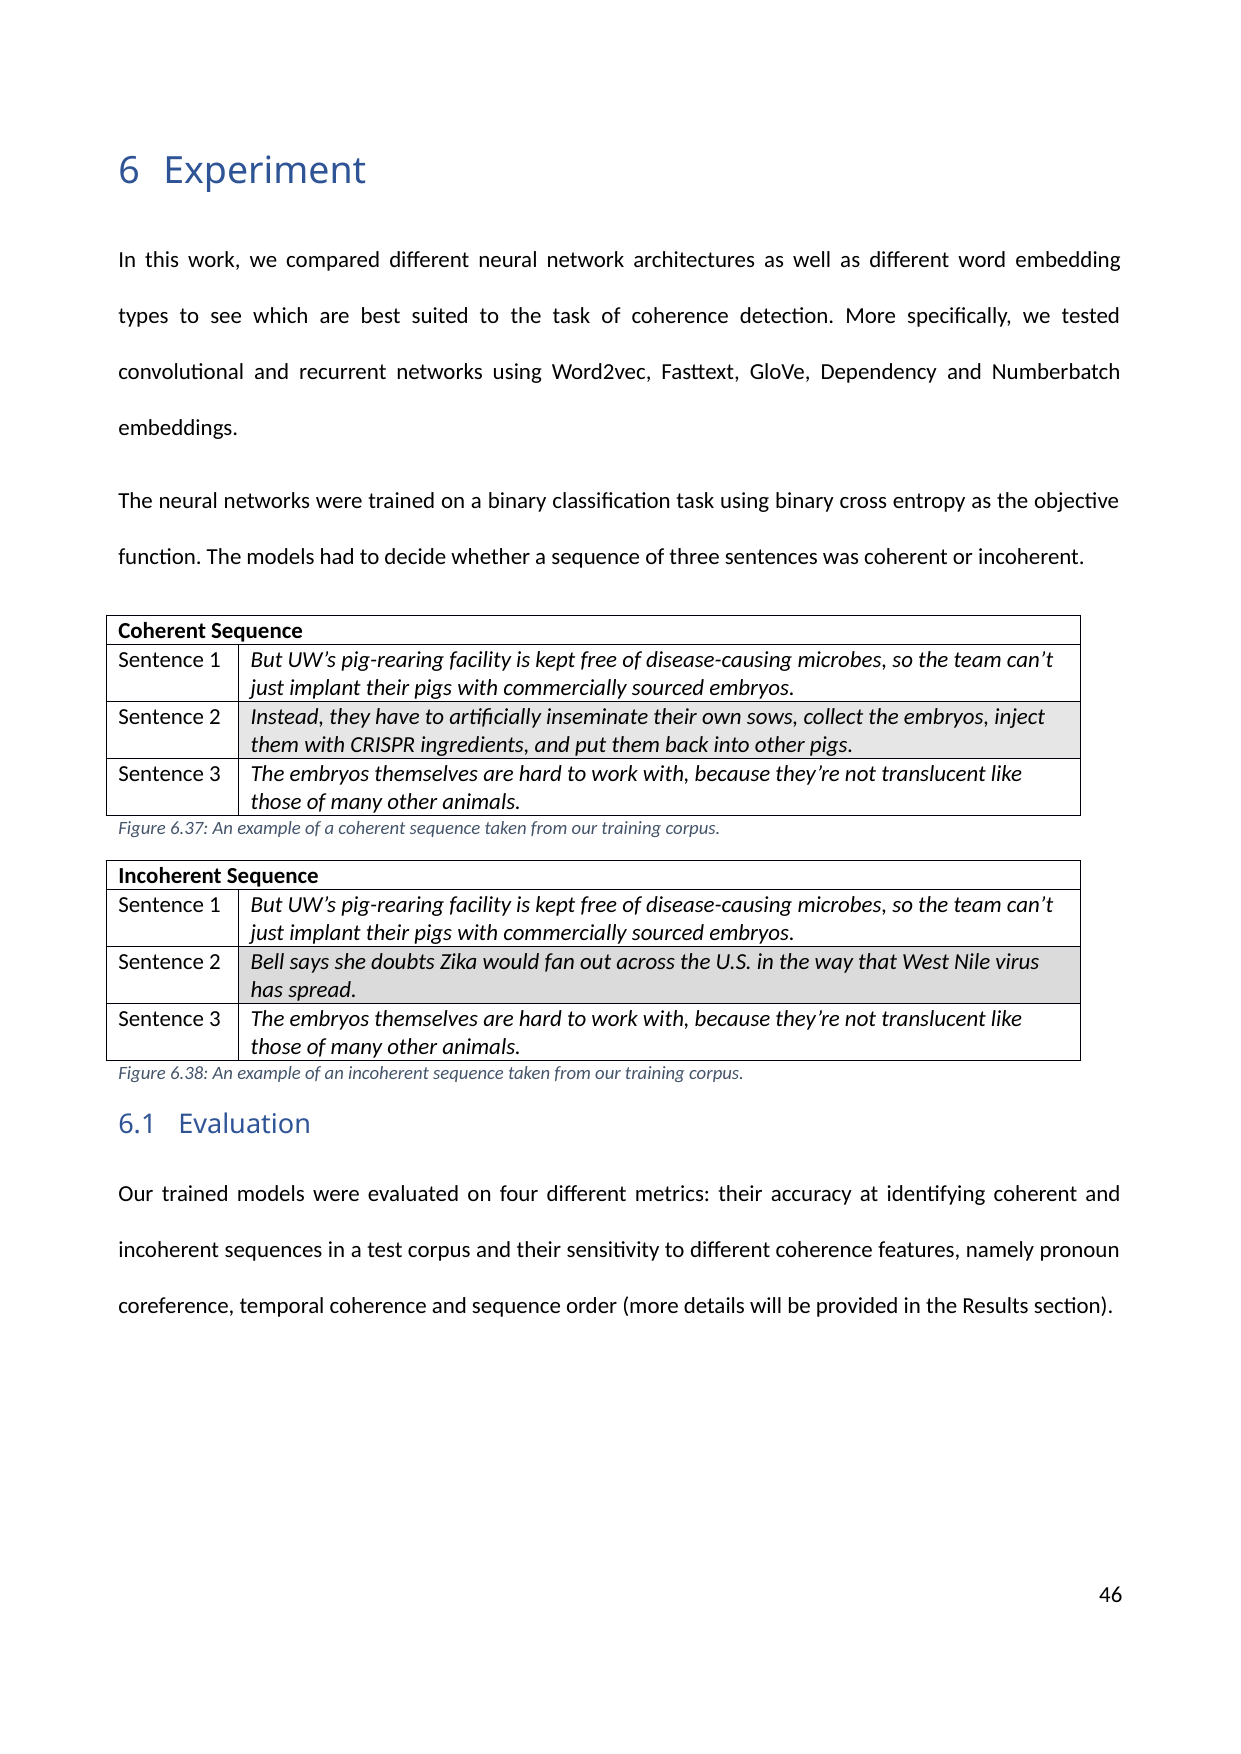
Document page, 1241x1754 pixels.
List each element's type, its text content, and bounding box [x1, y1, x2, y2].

subtitle Experiment [118, 143, 1122, 194]
text Figure 6.38: An example of an incoherent sequence taken from our training corpus. [118, 1061, 1122, 1084]
table_header Incoherent Sequence [107, 861, 1080, 889]
text Figure 6.37: An example of a coherent sequence taken from our training corpus. [118, 816, 1122, 839]
table_cell Sentence 1 [107, 890, 238, 946]
table_cell Sentence 2 [107, 702, 238, 758]
text Our trained models were evaluated on four different metrics: their accuracy at identifying coherent and incoherent sequences in a test corpus and their sensitivity to different coherence features, namely pronoun coreference, temporal coherence and sequence order (more details will be provided in the Results section). [118, 1179, 1122, 1319]
table_cell Sentence 3 [107, 759, 238, 815]
table_cell Bell says she doubts Zika would fan out across the U.S. in the way that West Nile virus has spread. [239, 947, 1080, 1003]
text The neural networks were trained on a binary classification task using binary cross entropy as the objective function. The models had to decide whether a sequence of three sentences was coherent or incoherent. [118, 486, 1122, 570]
table_cell Sentence 2 [107, 947, 238, 1003]
table_cell But UW’s pig-rearing facility is kept free of disease-causing microbes, so the team can’t just implant their pigs with commercially sourced embryos. [239, 890, 1080, 946]
table_cell But UW’s pig-rearing facility is kept free of disease-causing microbes, so the team can’t just implant their pigs with commercially sourced embryos. [239, 645, 1080, 701]
table_cell Instead, they have to artificially inseminate their own sows, collect the embryos, inject them with CRISPR ingredients, and put them back into other pigs. [239, 702, 1080, 758]
table_cell The embryos themselves are hard to work with, because they’re not translucent like those of many other animals. [239, 759, 1080, 815]
table_cell Sentence 1 [107, 645, 238, 701]
table_cell Sentence 3 [107, 1004, 238, 1060]
text In this work, we compared different neural network architectures as well as different word embedding types to see which are best suited to the task of coherence detection. More specifically, we tested convolutional and recurrent networks using Word2vec, Fasttext, GloVe, Dependency and Numberbatch embeddings. [118, 245, 1122, 441]
table_header Coherent Sequence [107, 616, 1080, 644]
subtitle Evaluation [118, 1105, 1122, 1142]
table_cell The embryos themselves are hard to work with, because they’re not translucent like those of many other animals. [239, 1004, 1080, 1060]
